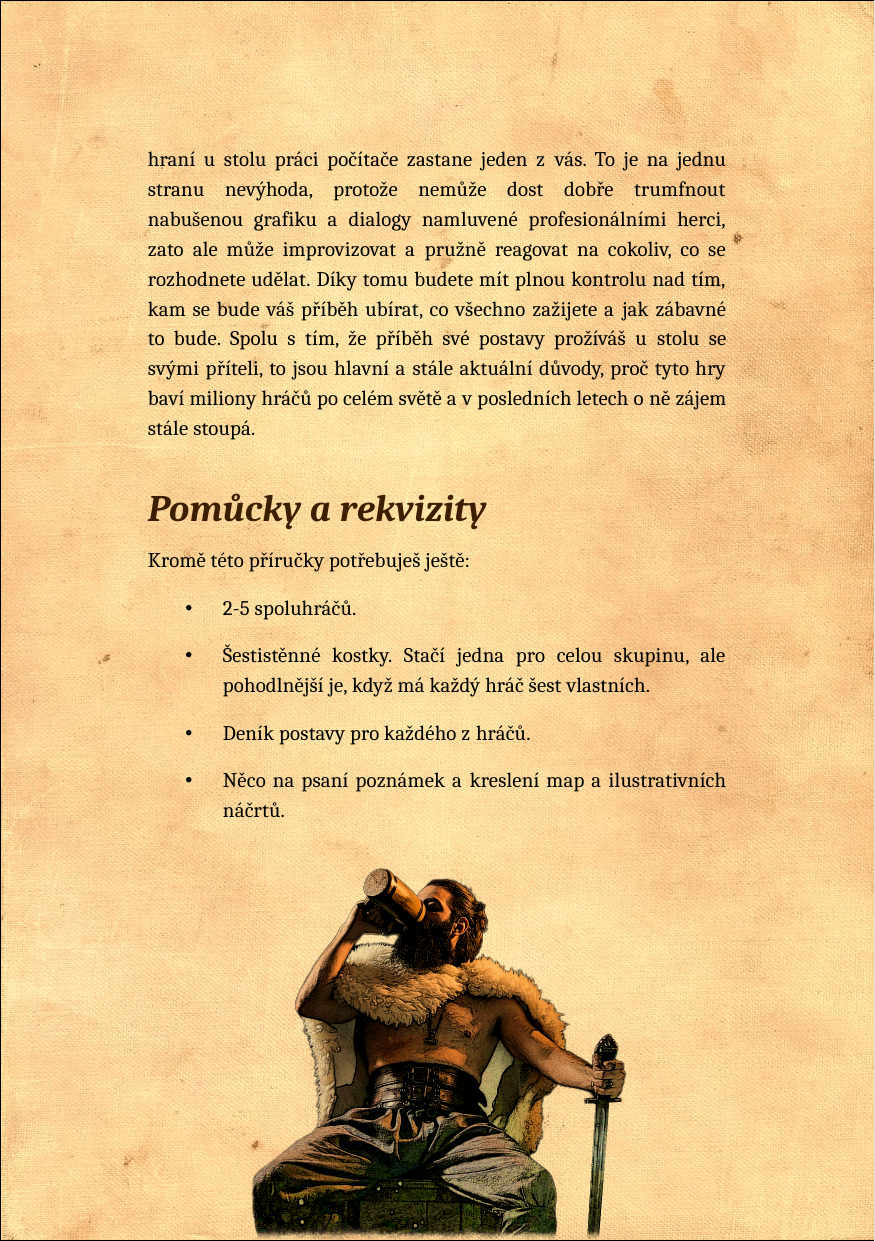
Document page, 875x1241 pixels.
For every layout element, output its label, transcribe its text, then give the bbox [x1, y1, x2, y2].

picture [1, 1, 874, 1241]
subtitle Pomůcky a⁠ rekvizity [148, 488, 726, 531]
list Něco na psaní poznámek a⁠ kreslení map a⁠ ilustrativních náčrtů. [185, 769, 726, 823]
text Kromě této příručky potřebuješ ještě: [148, 549, 726, 573]
list Šestistěnné kostky. Stačí jedna pro celou skupinu, ale pohodlnější je, když má každý hráč šest vlastních. [185, 644, 726, 698]
list Deník postavy pro každého z⁠ hráčů. [185, 722, 726, 746]
text hraní u⁠ stolu práci počítače zastane jeden z⁠ vás. To je na jednu stranu nevýhoda, protože nemůže dost dobře trumfnout nabušenou grafiku a⁠ dialogy namluvené profesionálními herci, zato ale může improvizovat a⁠ pružně reagovat na cokoliv, co se rozhodnete udělat. Díky tomu budete mít plnou kontrolu nad tím, kam se bude váš příběh ubírat, co všechno zažijete a⁠ jak zábavné to bude. Spolu s⁠ tím, že příběh své postavy prožíváš u⁠ stolu se svými příteli, to jsou hlavní a⁠ stále aktuální důvody, proč tyto hry baví miliony hráčů po celém světě a⁠ v⁠ posledních letech o⁠ ně zájem stále stoupá. [148, 148, 726, 441]
list 2-5 spoluhráčů. [185, 596, 726, 620]
